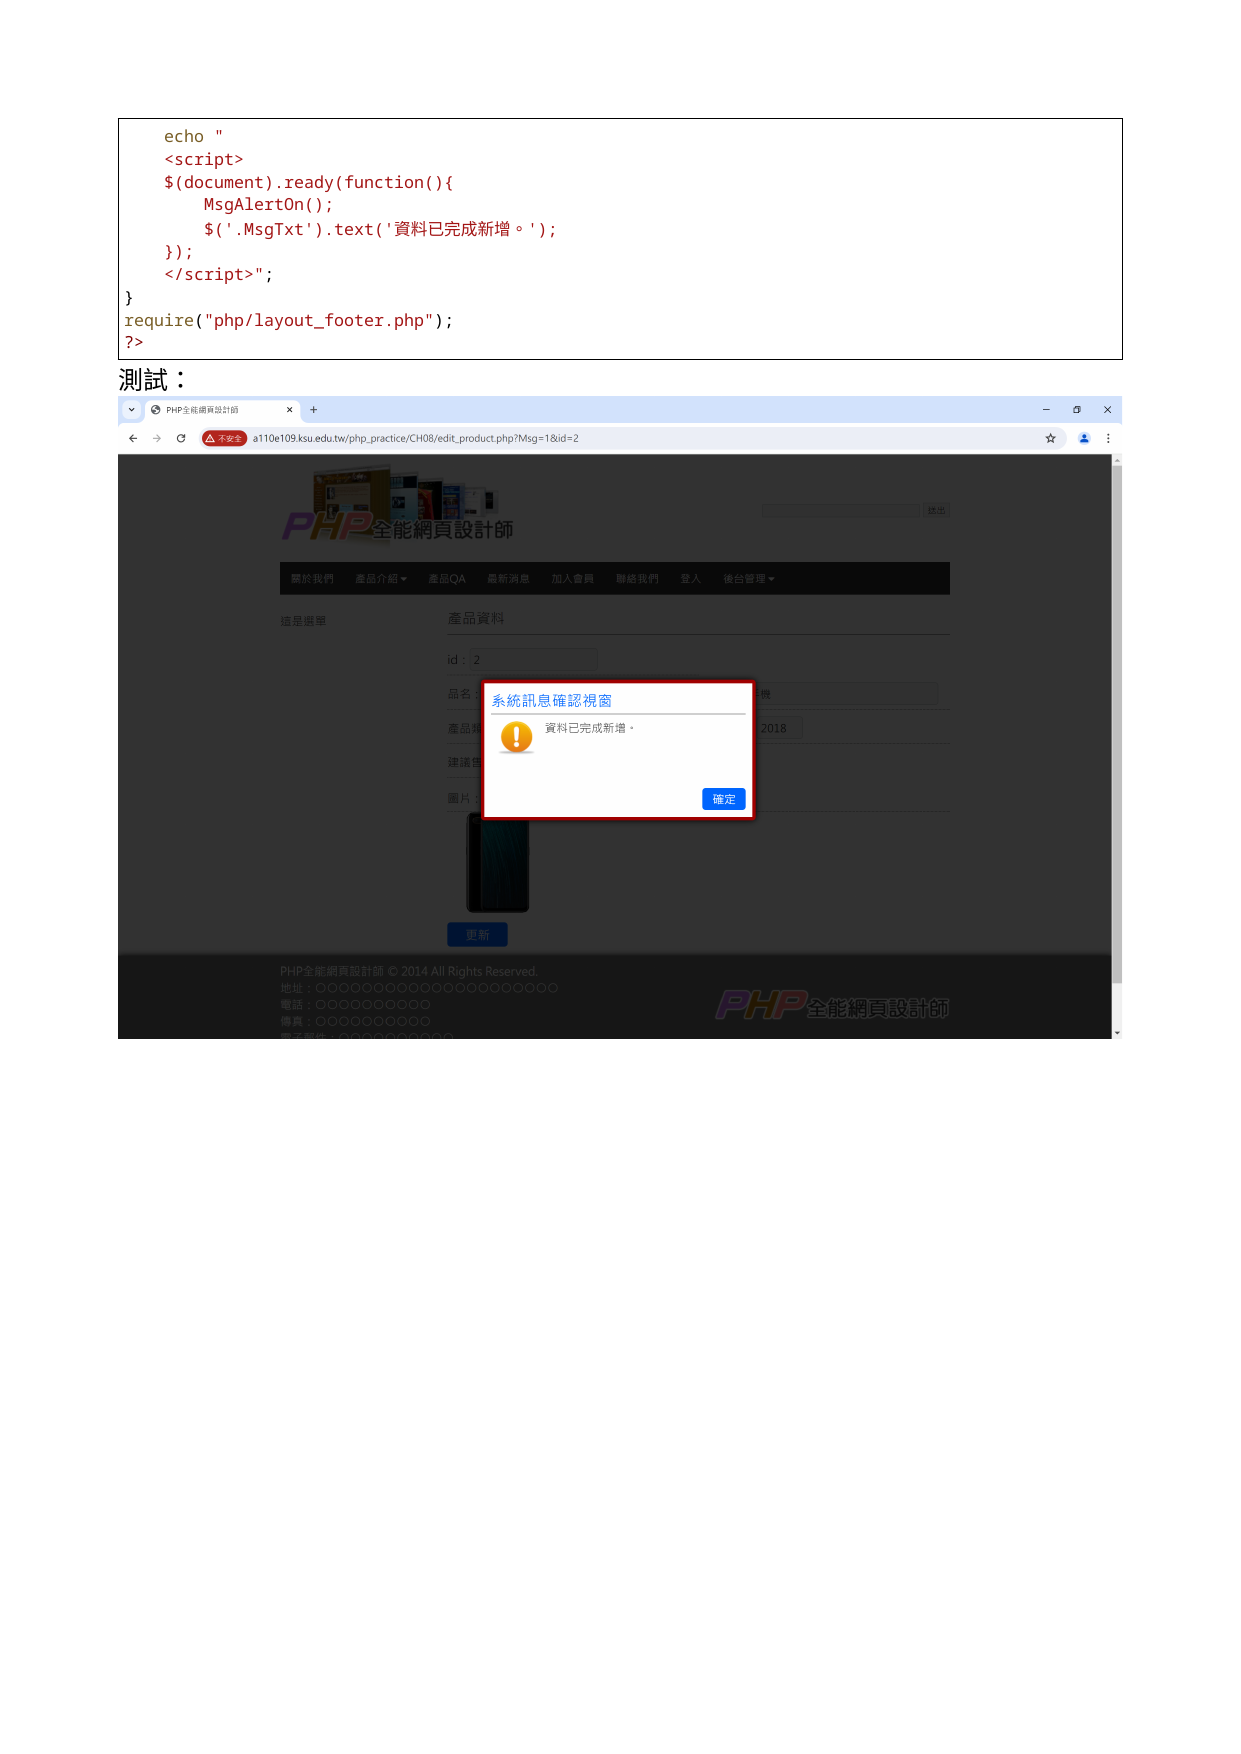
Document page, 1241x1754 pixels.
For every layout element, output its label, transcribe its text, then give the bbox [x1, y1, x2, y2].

text 測試： [118, 360, 1122, 396]
table_header echo " <script> $(document).ready(function(){ MsgAlertOn(); $('.MsgTxt').text('資料已完成新增。'); }); </script>"; } require("php/layout_footer.php"); ?> [119, 119, 1122, 359]
